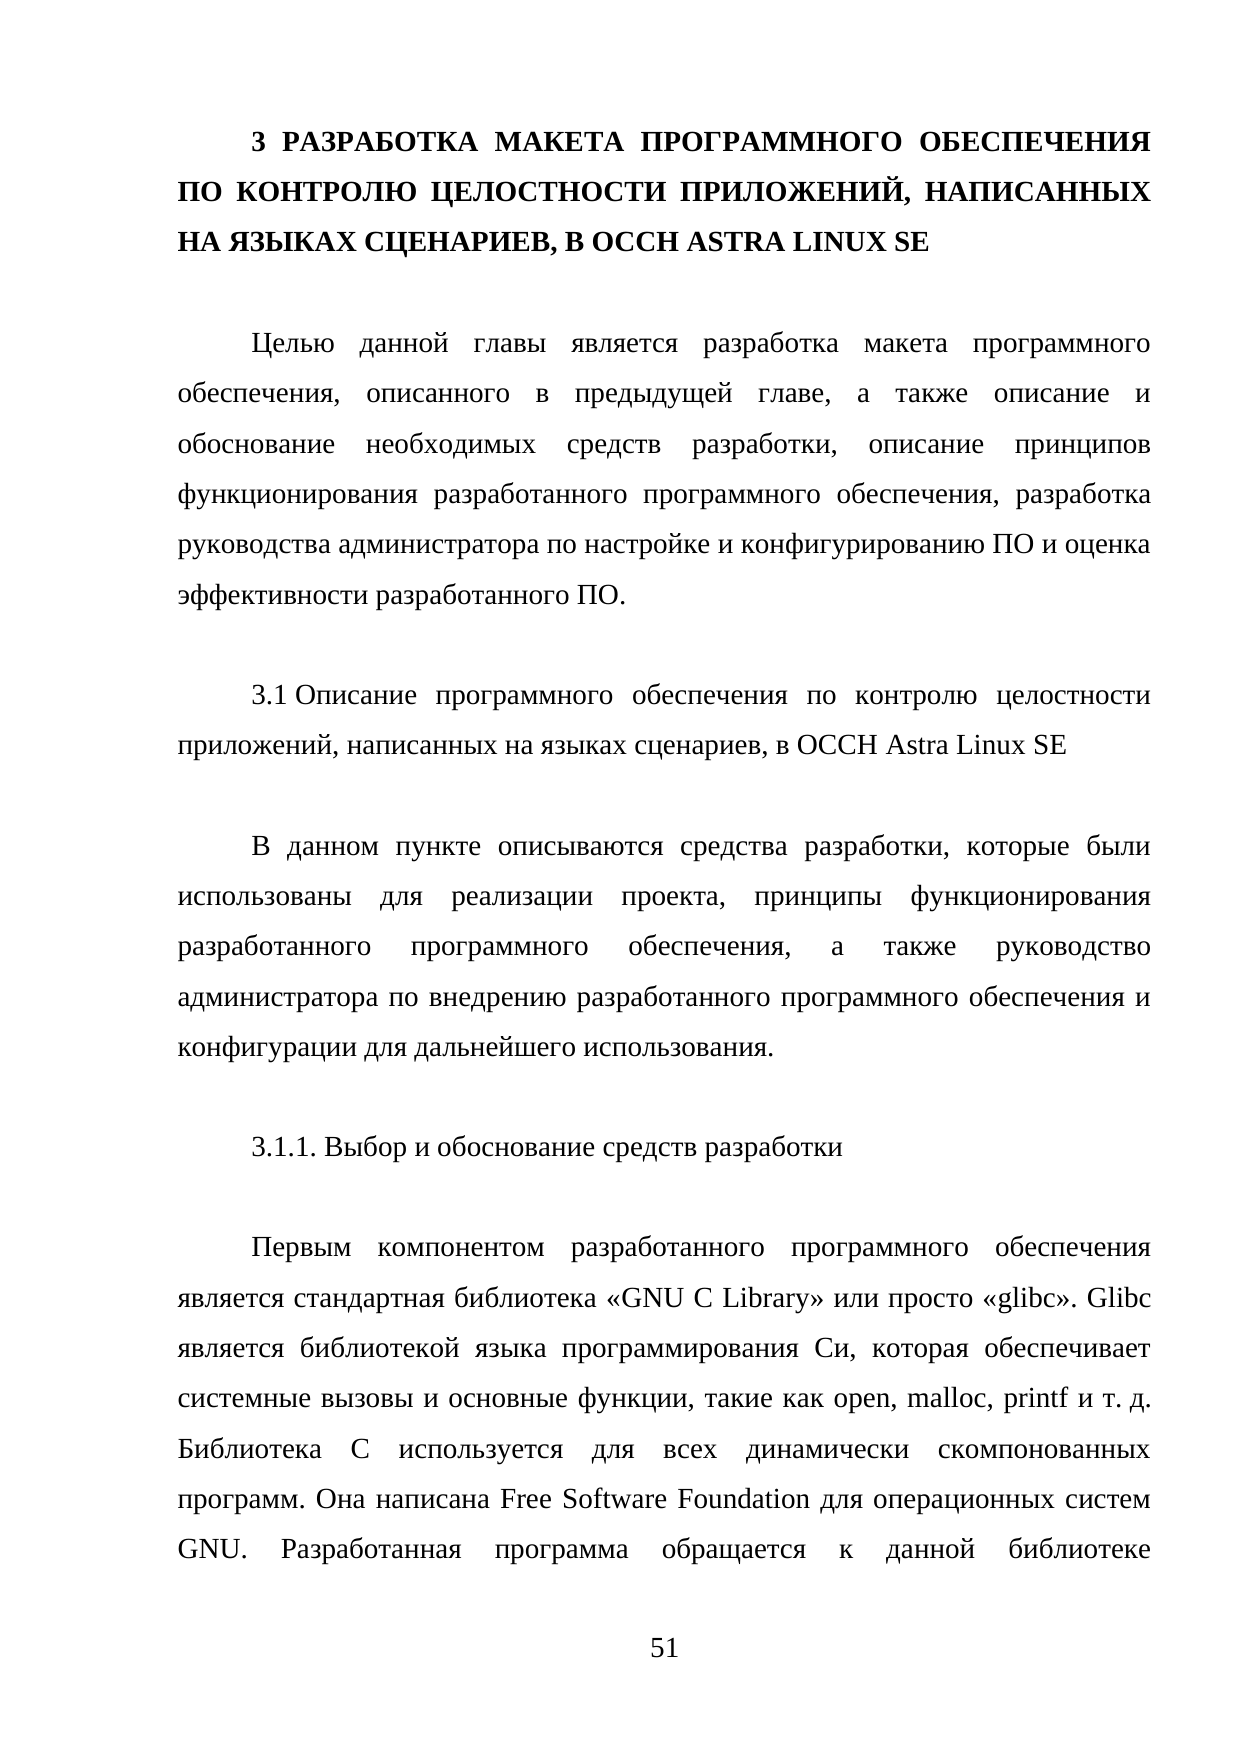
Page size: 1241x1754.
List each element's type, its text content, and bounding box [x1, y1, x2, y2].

list Описание программного обеспечения по контролю целостности приложений, написанных на языках сценариев, в ОССН Astra Linux SE [177, 677, 1152, 761]
list Выбор и обоснование средств разработки [177, 1129, 1152, 1163]
text В данном пункте описываются средства разработки, которые были использованы для реализации проекта, принципы функционирования разработанного программного обеспечения, а также руководство администратора по внедрению разработанного программного обеспечения и конфигурации для дальнейшего использования. [177, 828, 1152, 1062]
text Целью данной главы является разработка макета программного обеспечения, описанного в предыдущей главе, а также описание и обоснование необходимых средств разработки, описание принципов функционирования разработанного программного обеспечения, разработка руководства администратора по настройке и конфигурированию ПО и оценка эффективности разработанного ПО. [177, 325, 1152, 610]
text Первым компонентом разработанного программного обеспечения является стандартная библиотека «GNU C Library» или просто «glibc». Glibc является библиотекой языка программирования Си, которая обеспечивает системные вызовы и основные функции, такие как open, malloc, printf и т. д. Библиотека C используется для всех динамически скомпонованных программ. Она написана Free Software Foundation для операционных систем GNU. Разработанная программа обращается к данной библиотеке [177, 1229, 1152, 1565]
text 3 РАЗРАБОТКА МАКЕТА ПРОГРАММНОГО ОБЕСПЕЧЕНИЯ ПО КОНТРОЛЮ ЦЕЛОСТНОСТИ ПРИЛОЖЕНИЙ, НАПИСАННЫХ НА ЯЗЫКАХ СЦЕНАРИЕВ, В ОССН ASTRA LINUX SE [177, 124, 1152, 258]
